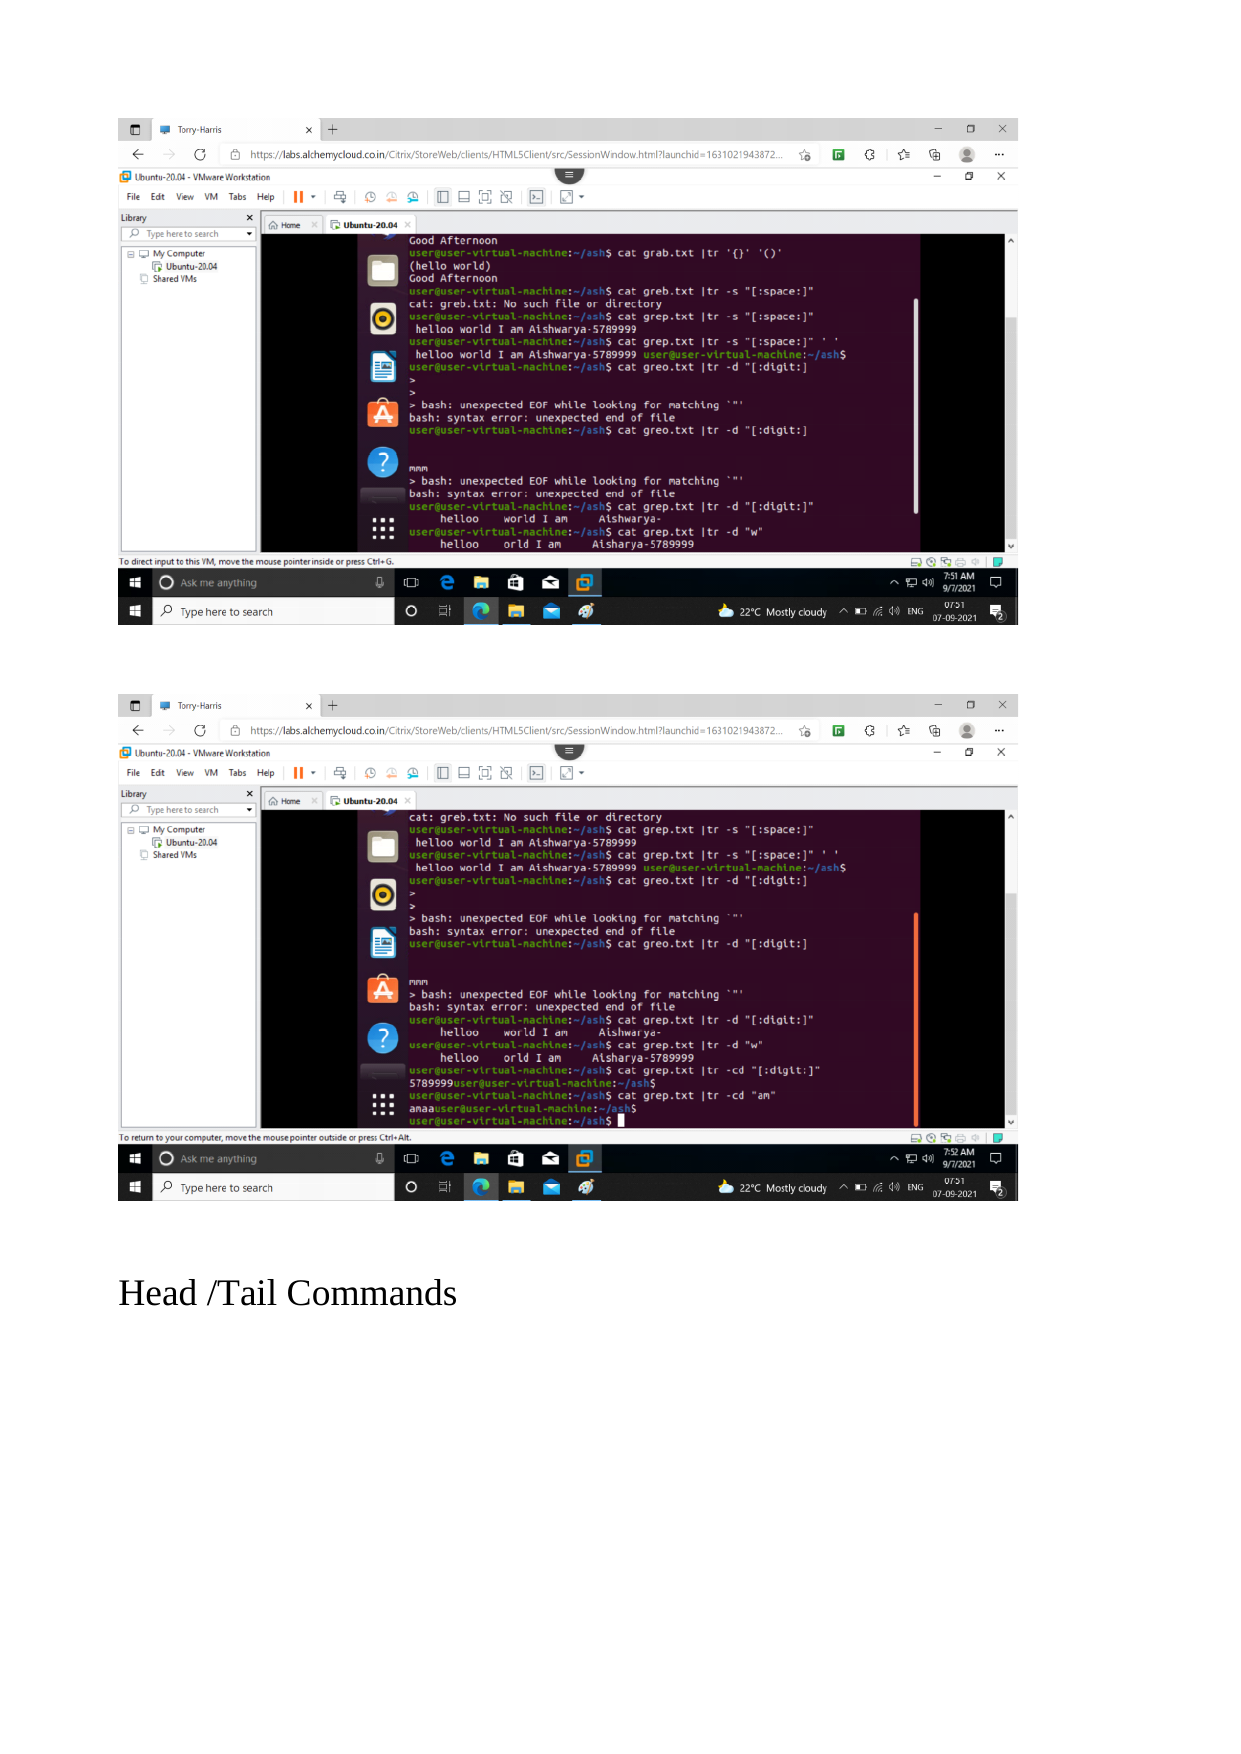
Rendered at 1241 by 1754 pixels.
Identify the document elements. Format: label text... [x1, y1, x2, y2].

text Head /Tail Commands [118, 1270, 1122, 1313]
